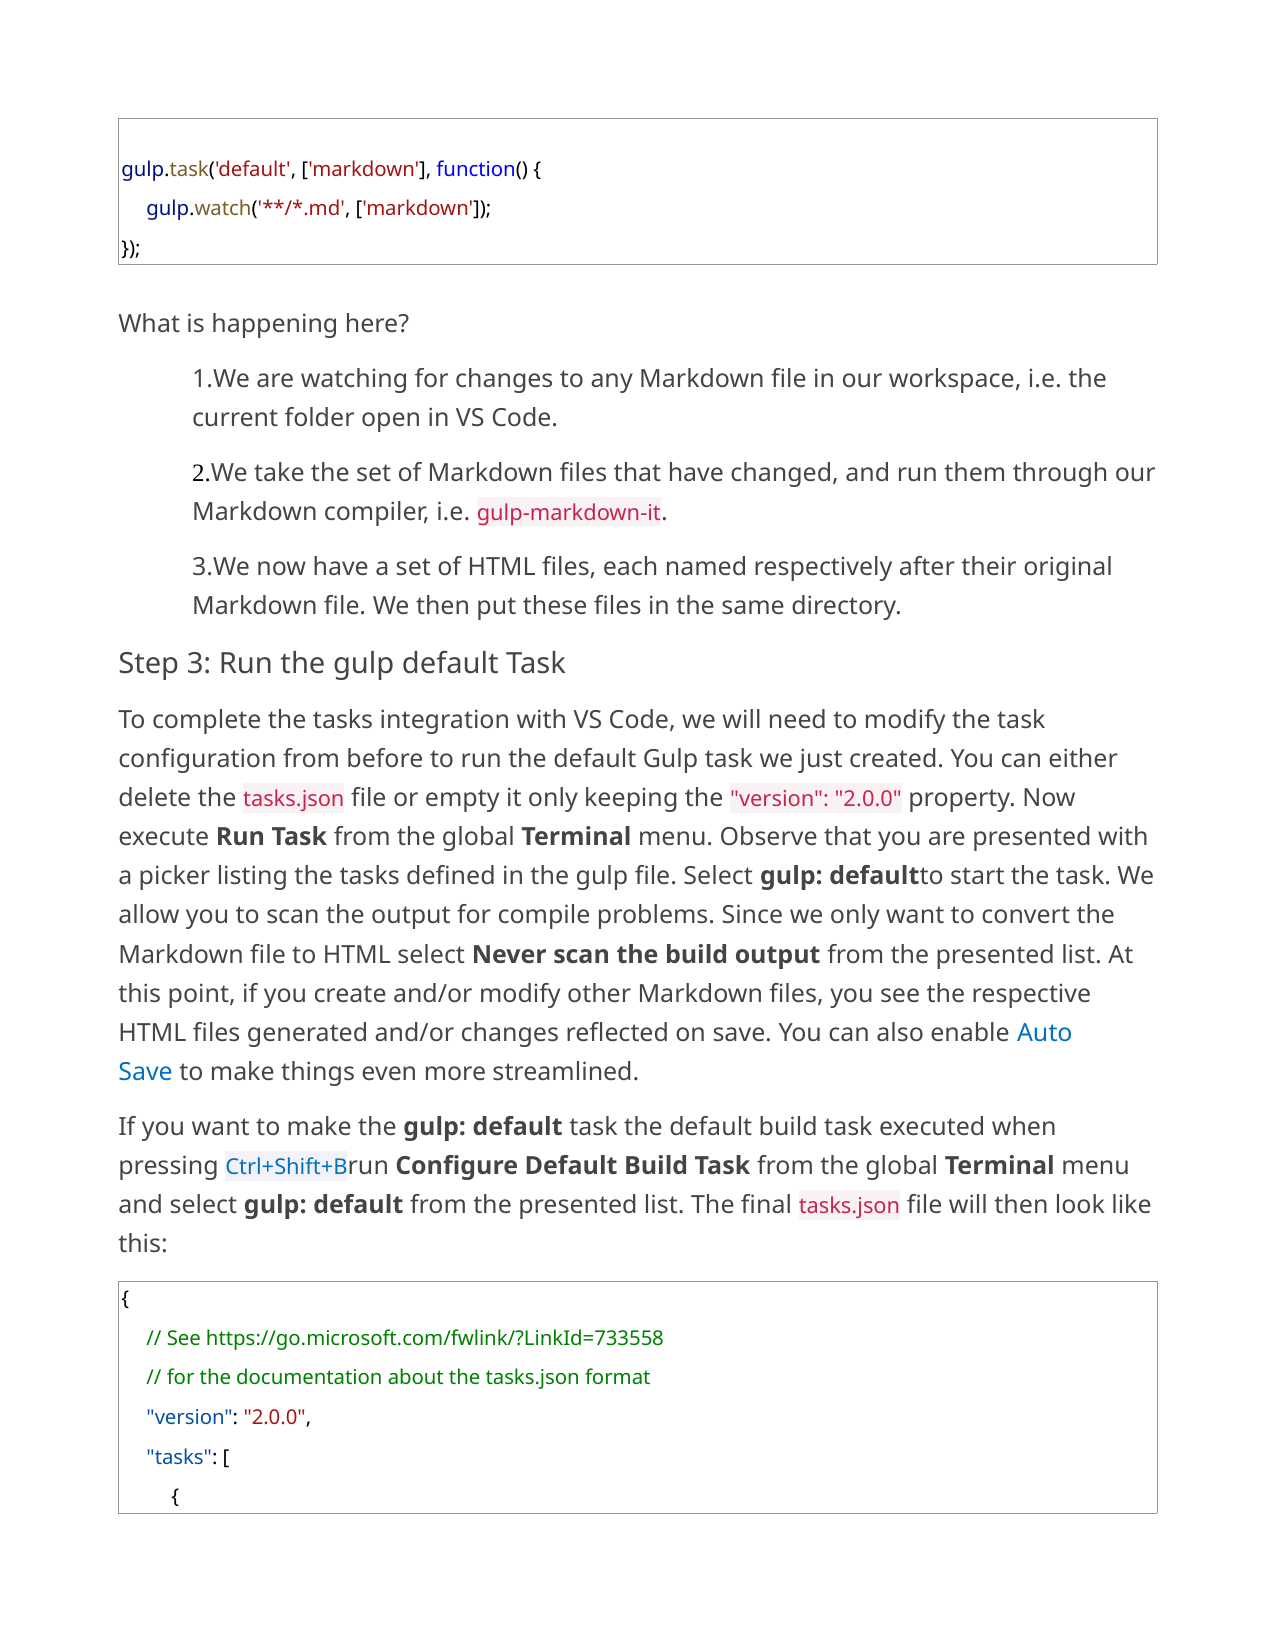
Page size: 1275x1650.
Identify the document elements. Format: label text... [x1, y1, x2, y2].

text What is happening here? [118, 305, 1157, 339]
text { [119, 1479, 1157, 1513]
text gulp.watch('**/*.md', ['markdown']); [119, 191, 1157, 222]
text }); [119, 231, 1157, 264]
text { [119, 1282, 1157, 1312]
text // for the documentation about the tasks.json format [119, 1360, 1157, 1391]
subtitle Step 3: Run the gulp default Task [118, 642, 1157, 682]
text "tasks": [ [119, 1439, 1157, 1470]
list We now have a set of HTML files, each named respectively after their original Markdown file. We then put these files in the same directory. [118, 548, 1157, 621]
list We take the set of Markdown files that have changed, and run them through our Markdown compiler, i.e. gulp-markdown-it. [118, 454, 1157, 527]
text "version": "2.0.0", [119, 1399, 1157, 1431]
text gulp.task('default', ['markdown'], function() { [119, 152, 1157, 182]
text To complete the tasks integration with VS Code, we will need to modify the task configuration from before to run the default Gulp task we just created. You can either delete the tasks.json file or empty it only keeping the "version": "2.0.0" property. Now execute Run Task from the global Terminal menu. Observe that you are presented with a picker listing the tasks defined in the gulp file. Select gulp: defaultto start the task. We allow you to scan the output for compile problems. Since we only want to convert the Markdown file to HTML select Never scan the build output from the presented list. At this point, if you create and/or modify other Markdown files, you see the respective HTML files generated and/or changes reflected on save. You can also enable Auto Save to make things even more streamlined. [118, 701, 1157, 1088]
text // See https://go.microsoft.com/fwlink/?LinkId=733558 [119, 1320, 1157, 1351]
text If you want to make the gulp: default task the default build task executed when pressing Ctrl+Shift+Brun Configure Default Build Task from the global Terminal menu and select gulp: default from the presented list. The final tasks.json file will then look like this: [118, 1109, 1157, 1260]
list We are watching for changes to any Markdown file in our workspace, i.e. the current folder open in VS Code. [118, 360, 1157, 433]
